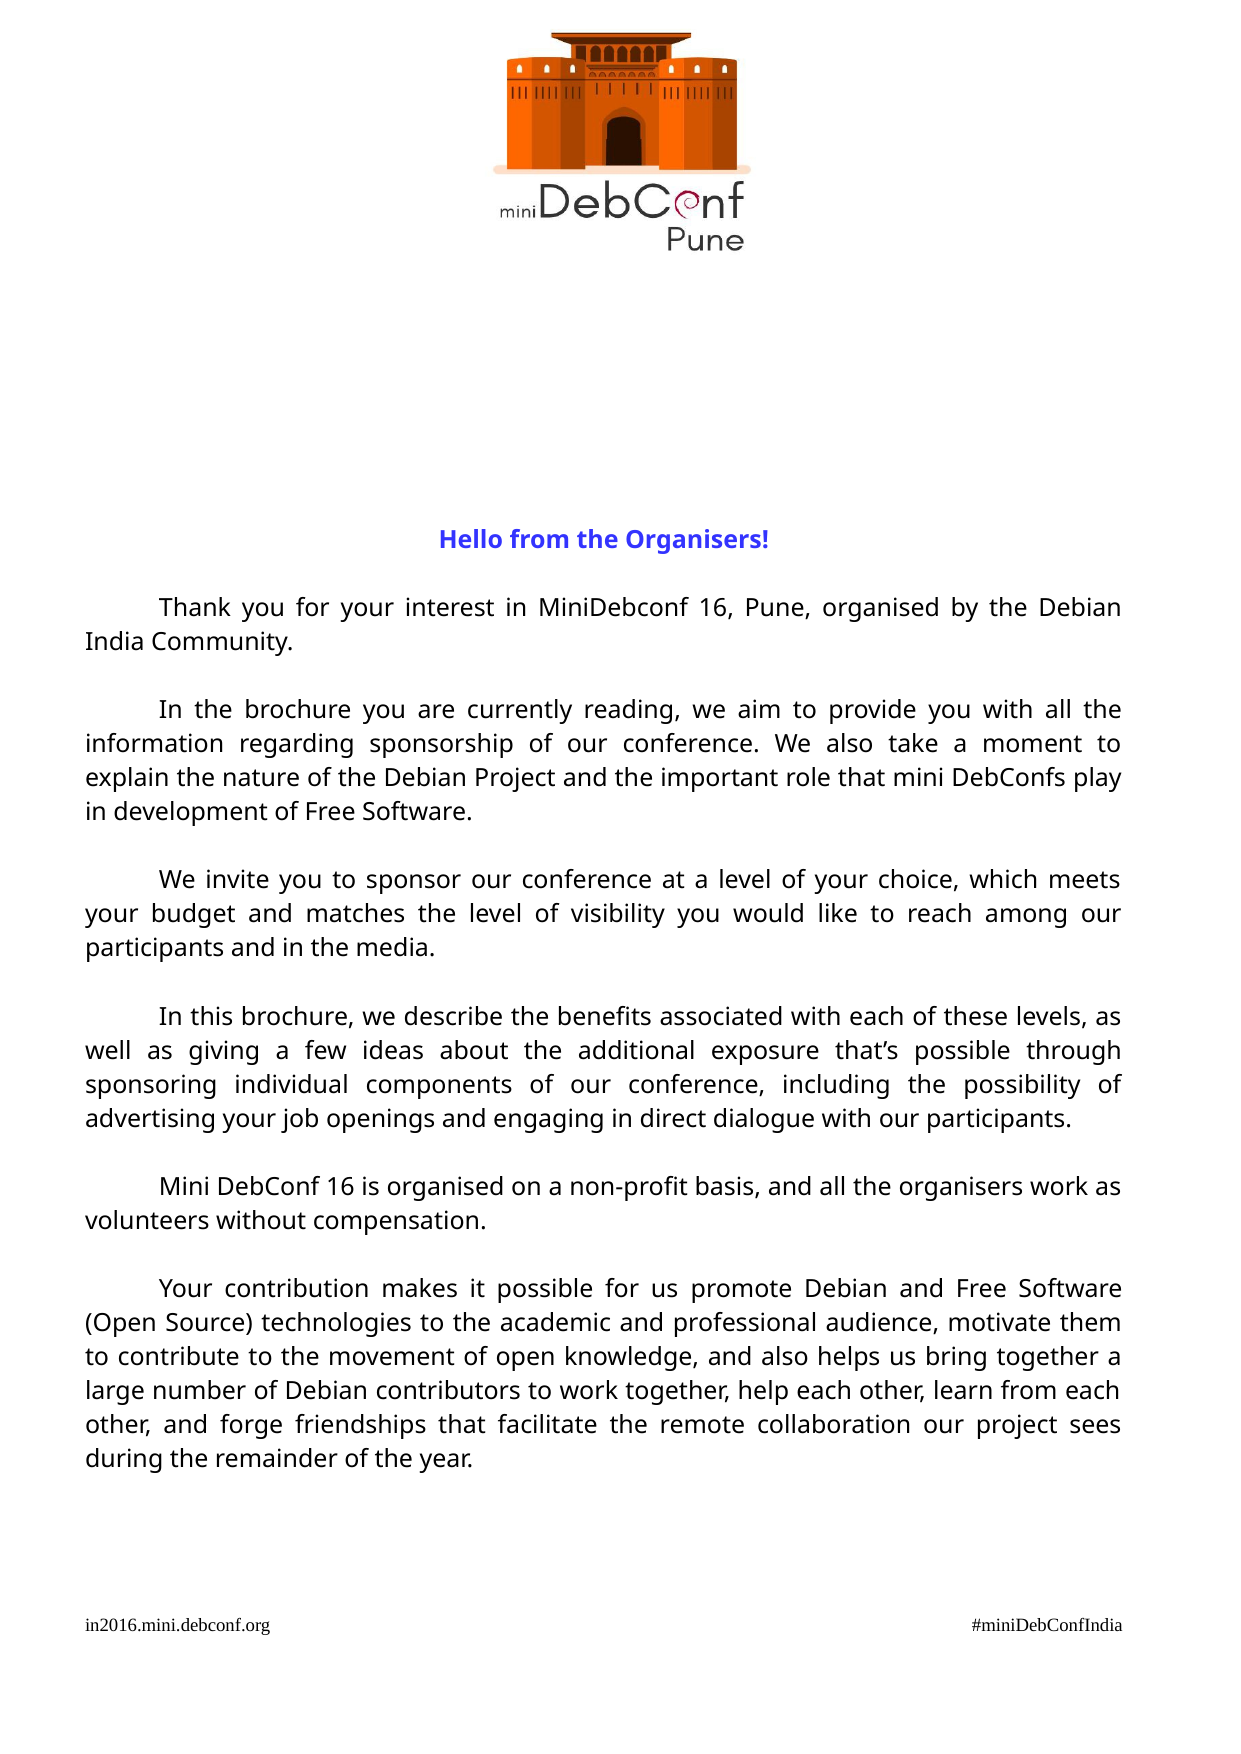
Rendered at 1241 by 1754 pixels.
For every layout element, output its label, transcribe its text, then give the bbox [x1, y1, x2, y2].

text Hello from the Organisers! [85, 521, 1123, 555]
text In this brochure, we describe the benefits associated with each of these levels, as well as giving a few ideas about the additional exposure that’s possible through sponsoring individual components of our conference, including the possibility of advertising your job openings and engaging in direct dialogue with our participants. [85, 998, 1123, 1134]
text Your contribution makes it possible for us promote Debian and Free Software (Open Source) technologies to the academic and professional audience, motivate them to contribute to the movement of open knowledge, and also helps us bring together a large number of Debian contributors to work together, help each other, learn from each other, and forge friendships that facilitate the remote collaboration our project sees during the remainder of the year. [85, 1271, 1123, 1475]
text In the brochure you are currently reading, we aim to provide you with all the information regarding sponsorship of our conference. We also take a moment to explain the nature of the Debian Project and the important role that mini DebConfs play in development of Free Software. [85, 692, 1123, 828]
text Thank you for your interest in MiniDebconf 16, Pune, organised by the Debian India Community. [85, 589, 1123, 658]
picture [474, 0, 798, 298]
text Mini DebConf 16 is organised on a non-profit basis, and all the organisers work as volunteers without compensation. [85, 1168, 1123, 1237]
text We invite you to sponsor our conference at a level of your choice, which meets your budget and matches the level of visibility you would like to reach among our participants and in the media. [85, 862, 1123, 964]
